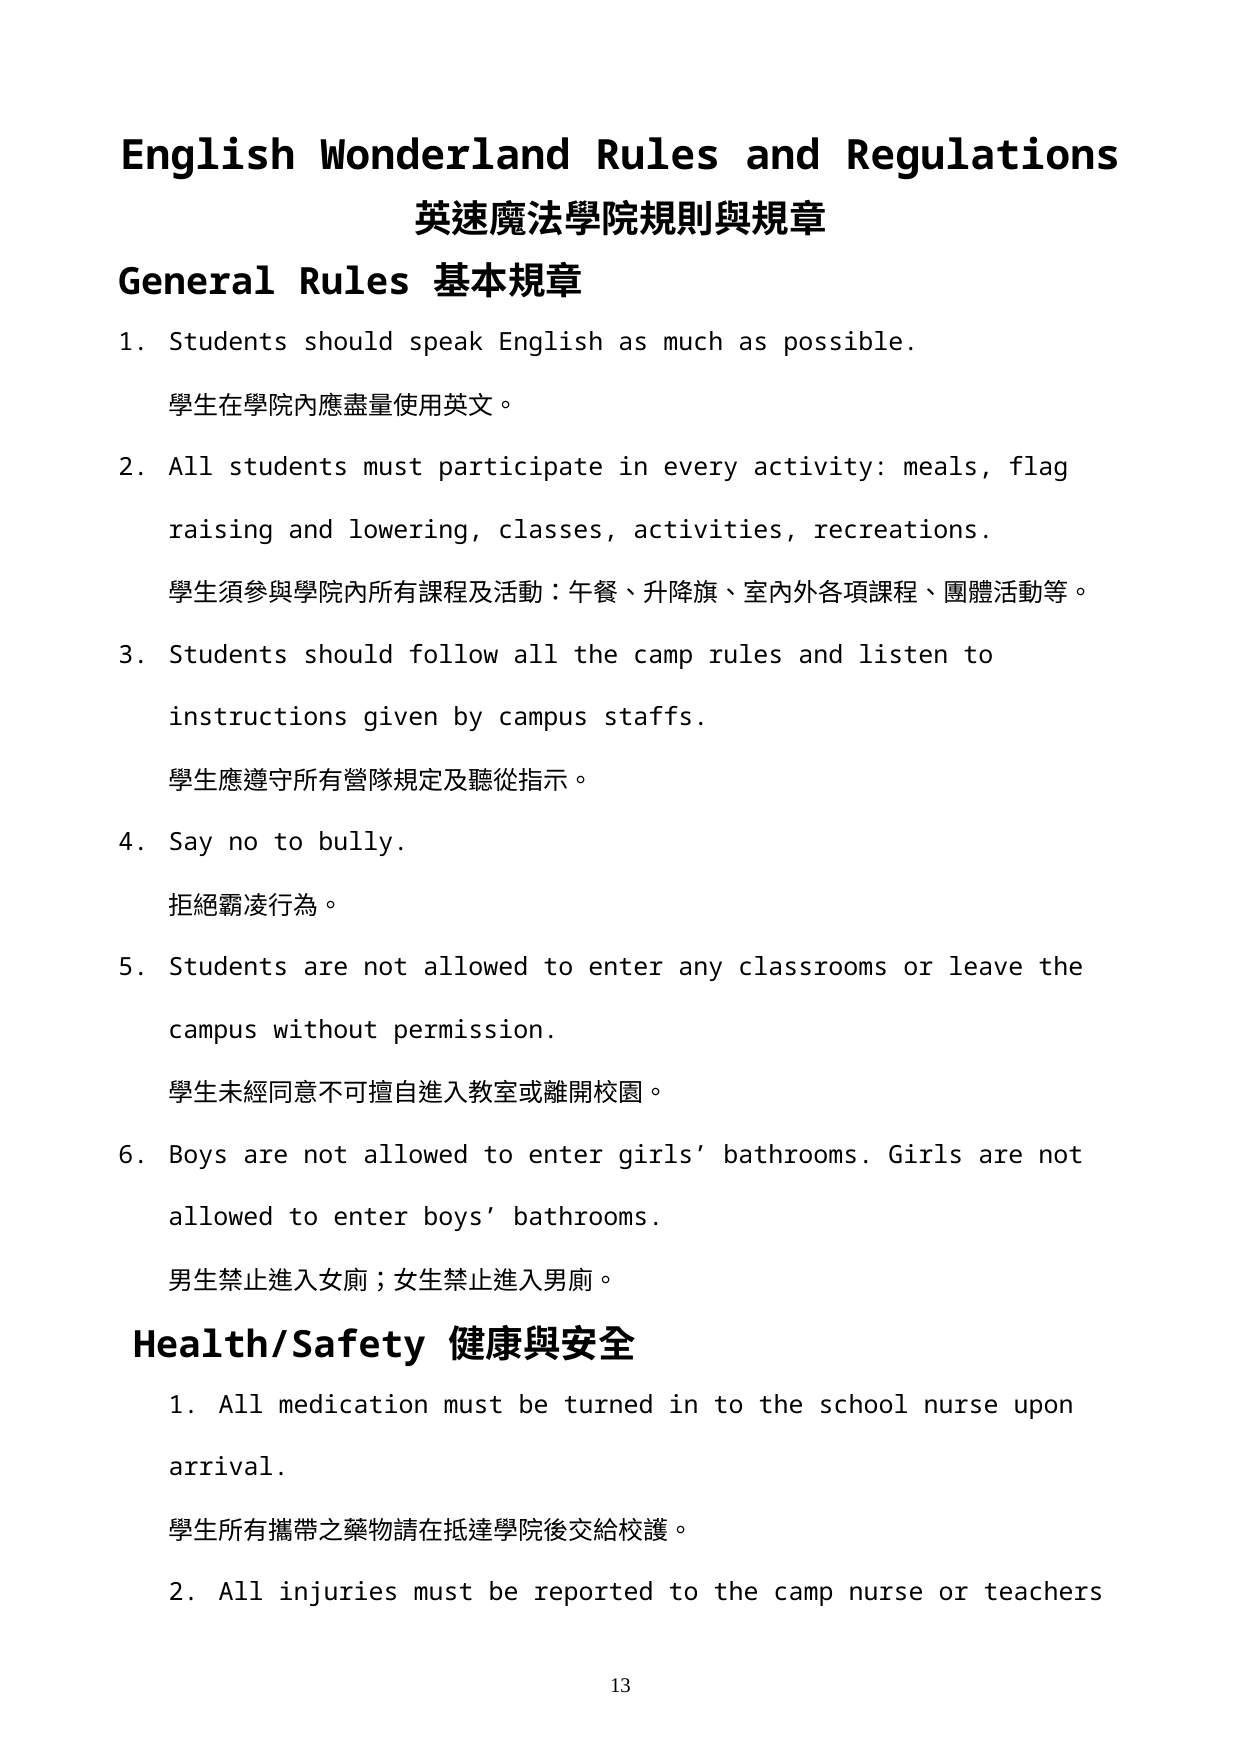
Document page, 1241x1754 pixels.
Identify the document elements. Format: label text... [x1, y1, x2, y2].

list Students should speak English as much as possible. [118, 299, 1122, 362]
list Students are not allowed to enter any classrooms or leave the campus without permission. [118, 924, 1122, 1049]
text 學生應遵守所有營隊規定及聽從指示。 [168, 737, 1122, 799]
text English Wonderland Rules and Regulations [118, 112, 1122, 174]
list All students must participate in every activity: meals, flag raising and lowering, classes, activities, recreations. [118, 424, 1122, 549]
text 學生未經同意不可擅自進入教室或離開校園。 [168, 1049, 1122, 1112]
list All injuries must be reported to the camp nurse or teachers [168, 1549, 1122, 1612]
text 男生禁止進入女廁；女生禁止進入男廁。 [168, 1237, 1122, 1299]
text 學生所有攜帶之藥物請在抵達學院後交給校護。 [168, 1487, 1122, 1549]
list Boys are not allowed to enter girls’ bathrooms. Girls are not allowed to enter boys’ bathrooms. [118, 1112, 1122, 1237]
text 拒絕霸凌行為。 [168, 862, 1122, 924]
text Health/Safety 健康與安全 [118, 1299, 1122, 1362]
text 學生須參與學院內所有課程及活動：午餐、升降旗、室內外各項課程、團體活動等。 [168, 549, 1122, 612]
list Students should follow all the camp rules and listen to instructions given by campus staffs. [118, 612, 1122, 737]
text 學生在學院內應盡量使用英文。 [168, 362, 1122, 424]
text General Rules 基本規章 [118, 237, 1122, 299]
list Say no to bully. [118, 799, 1122, 862]
list All medication must be turned in to the school nurse upon arrival. [168, 1362, 1122, 1487]
text 英速魔法學院規則與規章 [118, 174, 1122, 237]
